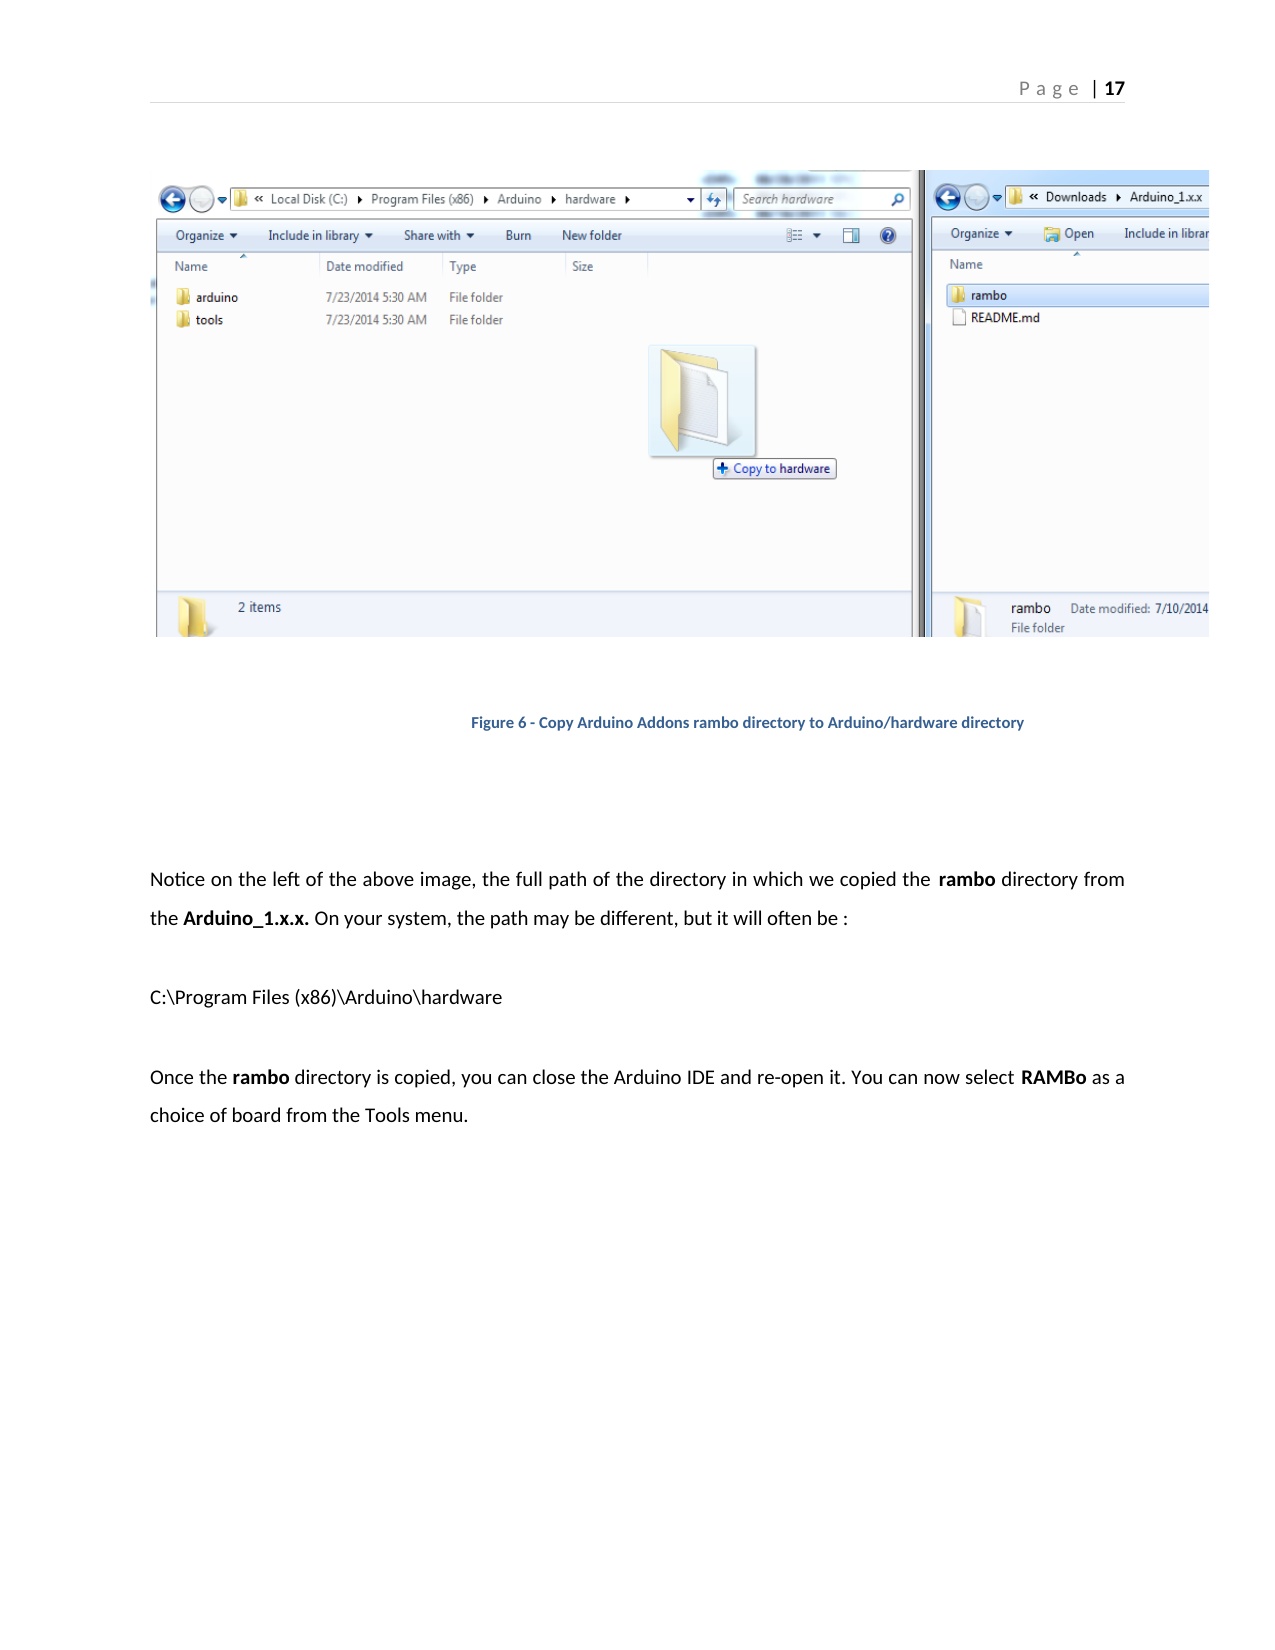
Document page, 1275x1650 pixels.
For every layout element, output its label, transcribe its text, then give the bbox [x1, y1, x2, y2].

text Once the rambo directory is copied, you can close the Arduino IDE and re-open it. You can now select RAMBo as a choice of board from the Tools menu. [150, 1064, 1125, 1128]
text Figure 6 - Copy Arduino Addons rambo directory to Arduino/hardware directory [150, 712, 1275, 732]
text Notice on the left of the above image, the full path of the directory in which we copied the rambo directory from the Arduino_1.x.x. On your system, the path may be different, but it will often be : [150, 867, 1125, 930]
text C:\Program Files (x86)\Arduino\hardware [150, 984, 1125, 1010]
